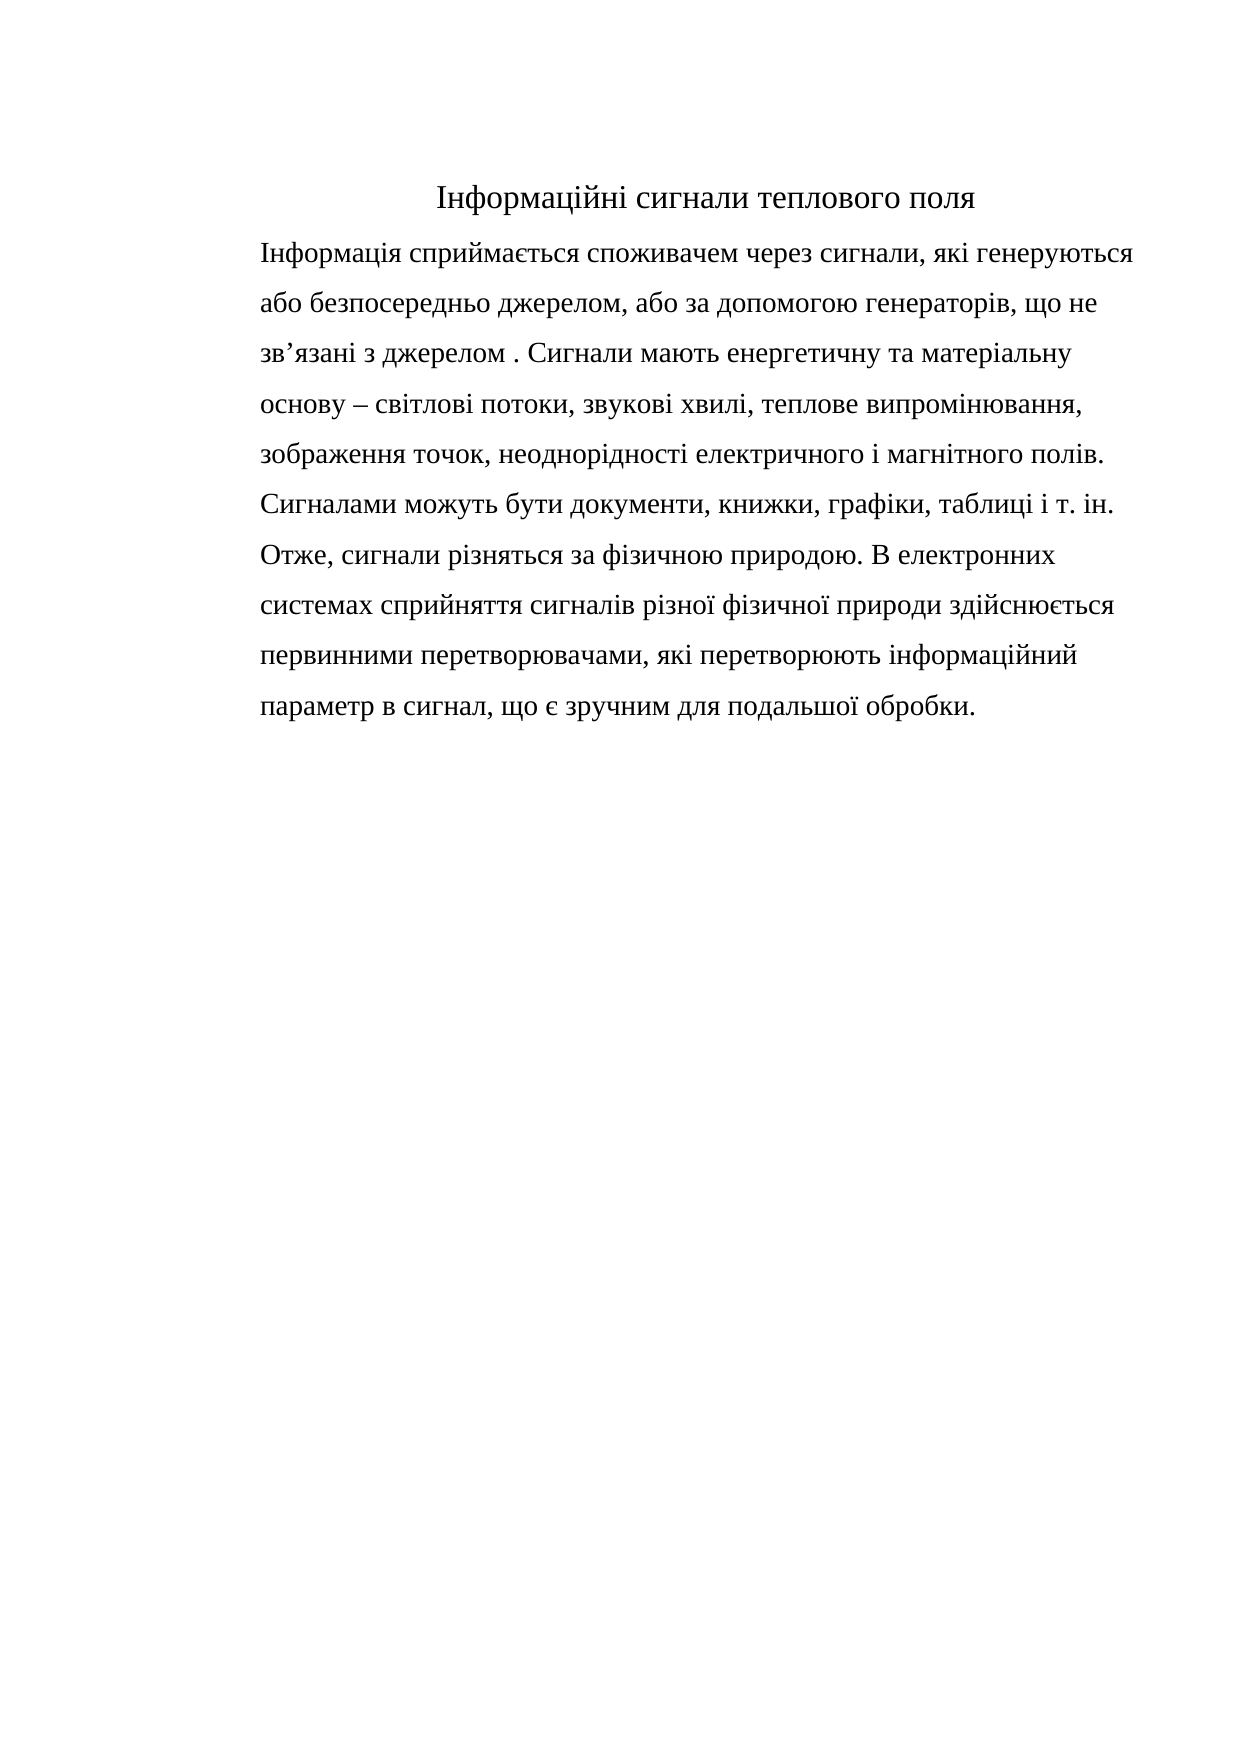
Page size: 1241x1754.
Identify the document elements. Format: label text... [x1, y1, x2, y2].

list Інформаційні сигнали теплового поля [215, 177, 1152, 216]
list Інформація сприймається споживачем через сигнали, які генеруються або безпосередньо джерелом, або за допомогою генераторів, що не зв’язані з джерелом . Сигнали мають енергетичну та матеріальну основу – світлові потоки, звукові хвилі, теплове випромінювання, зображення точок, неоднорідності електричного і магнітного полів. Сигналами можуть бути документи, книжки, графіки, таблиці і т. ін. Отже, сигнали різняться за фізичною природою. В електронних системах сприйняття сигналів різної фізичної природи здійснюється первинними перетворювачами, які перетворюють інформаційний параметр в сигнал, що є зручним для подальшої обробки. [215, 235, 1152, 721]
